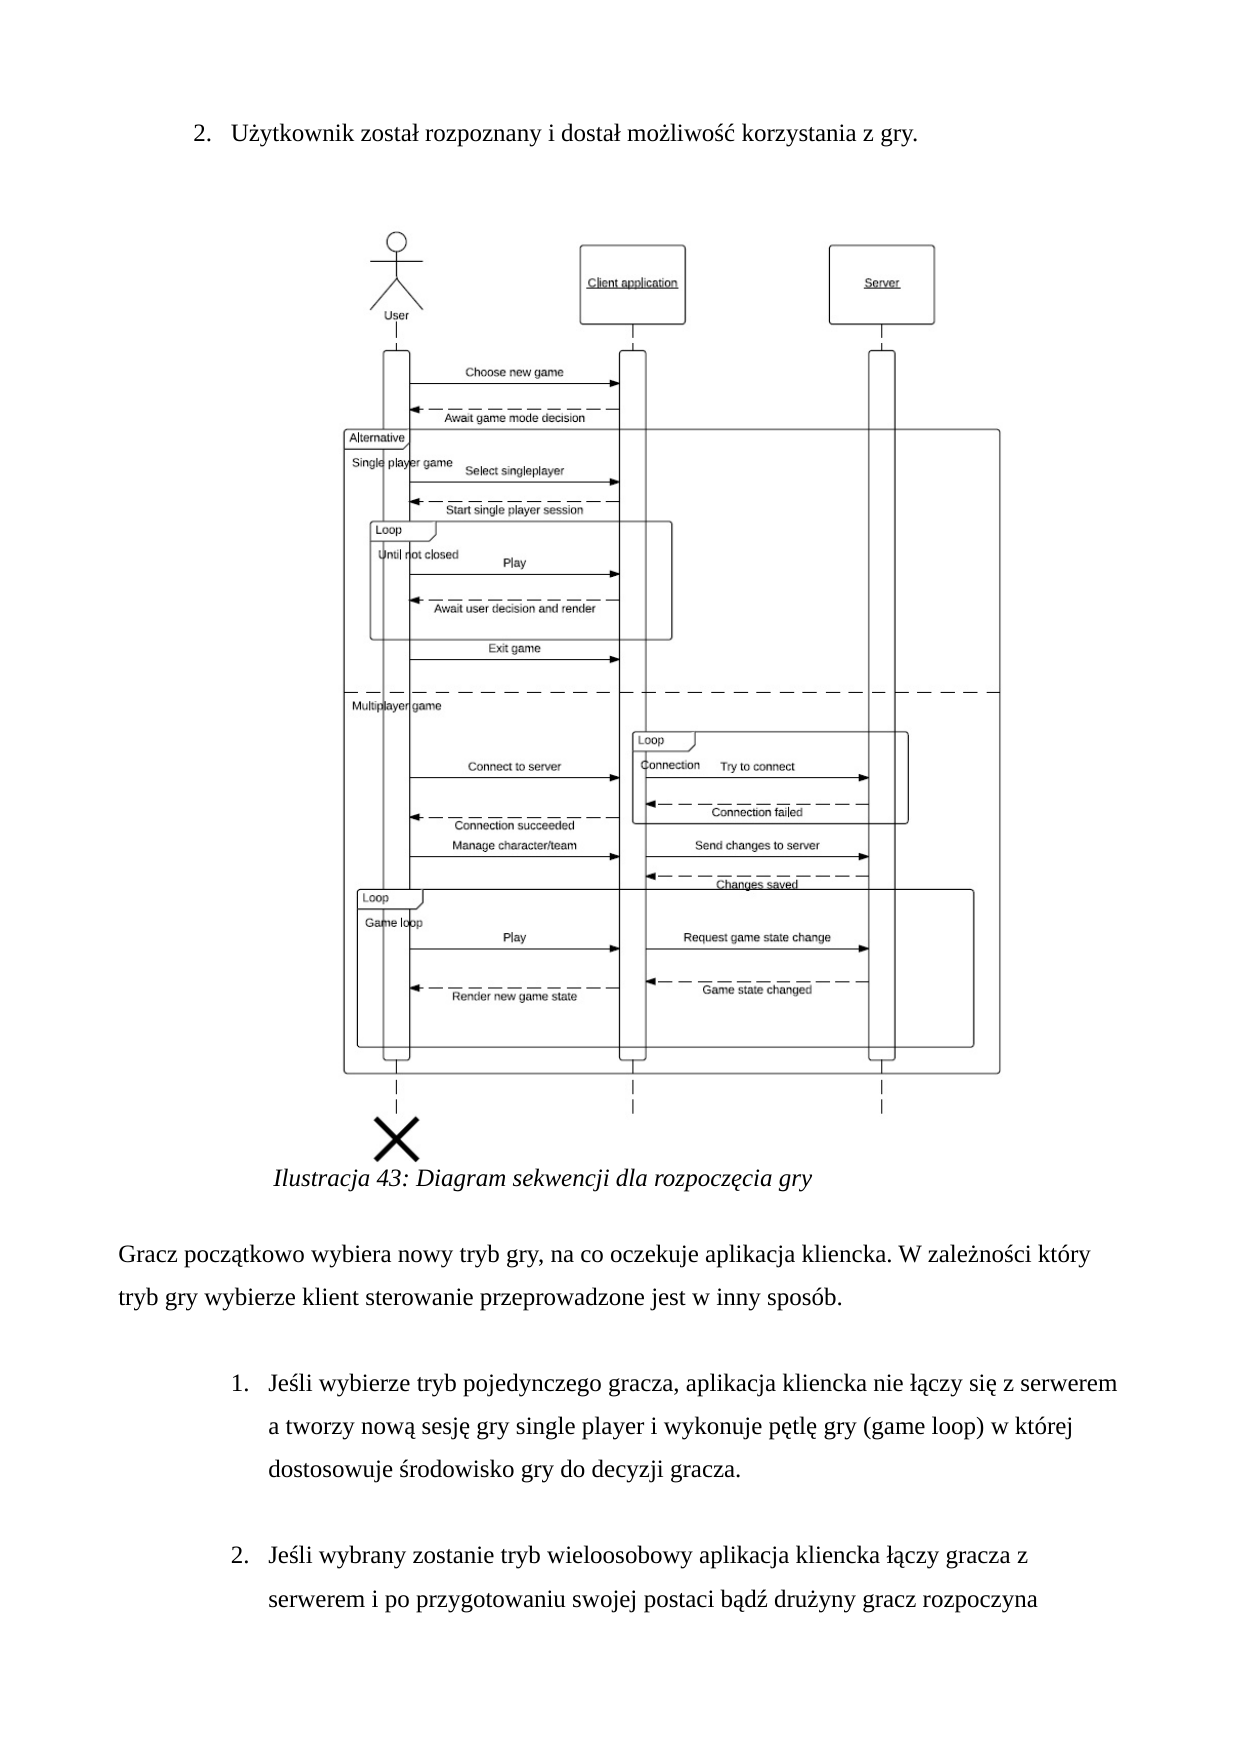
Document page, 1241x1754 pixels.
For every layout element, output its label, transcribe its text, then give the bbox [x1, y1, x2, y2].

text Ilustracja 43: Diagram sekwencji dla rozpoczęcia gry [273, 1164, 1042, 1192]
text Gracz początkowo wybiera nowy tryb gry, na co oczekuje aplikacja kliencka. W zależności który tryb gry wybierze klient sterowanie przeprowadzone jest w inny sposób. [118, 1239, 1122, 1311]
list Jeśli wybrany zostanie tryb wieloosobowy aplikacja kliencka łączy gracza z serwerem i po przygotowaniu swojej postaci bądź drużyny gracz rozpoczyna [231, 1541, 1122, 1612]
list Użytkownik został rozpoznany i dostał możliwość korzystania z gry. [193, 118, 1122, 147]
list Jeśli wybierze tryb pojedynczego gracza, aplikacja kliencka nie łączy się z serwerem a tworzy nową sesję gry single player i wykonuje pętlę gry (game loop) w której dostosowuje środowisko gry do decyzji gracza. [231, 1368, 1122, 1483]
picture [273, 225, 1042, 1164]
